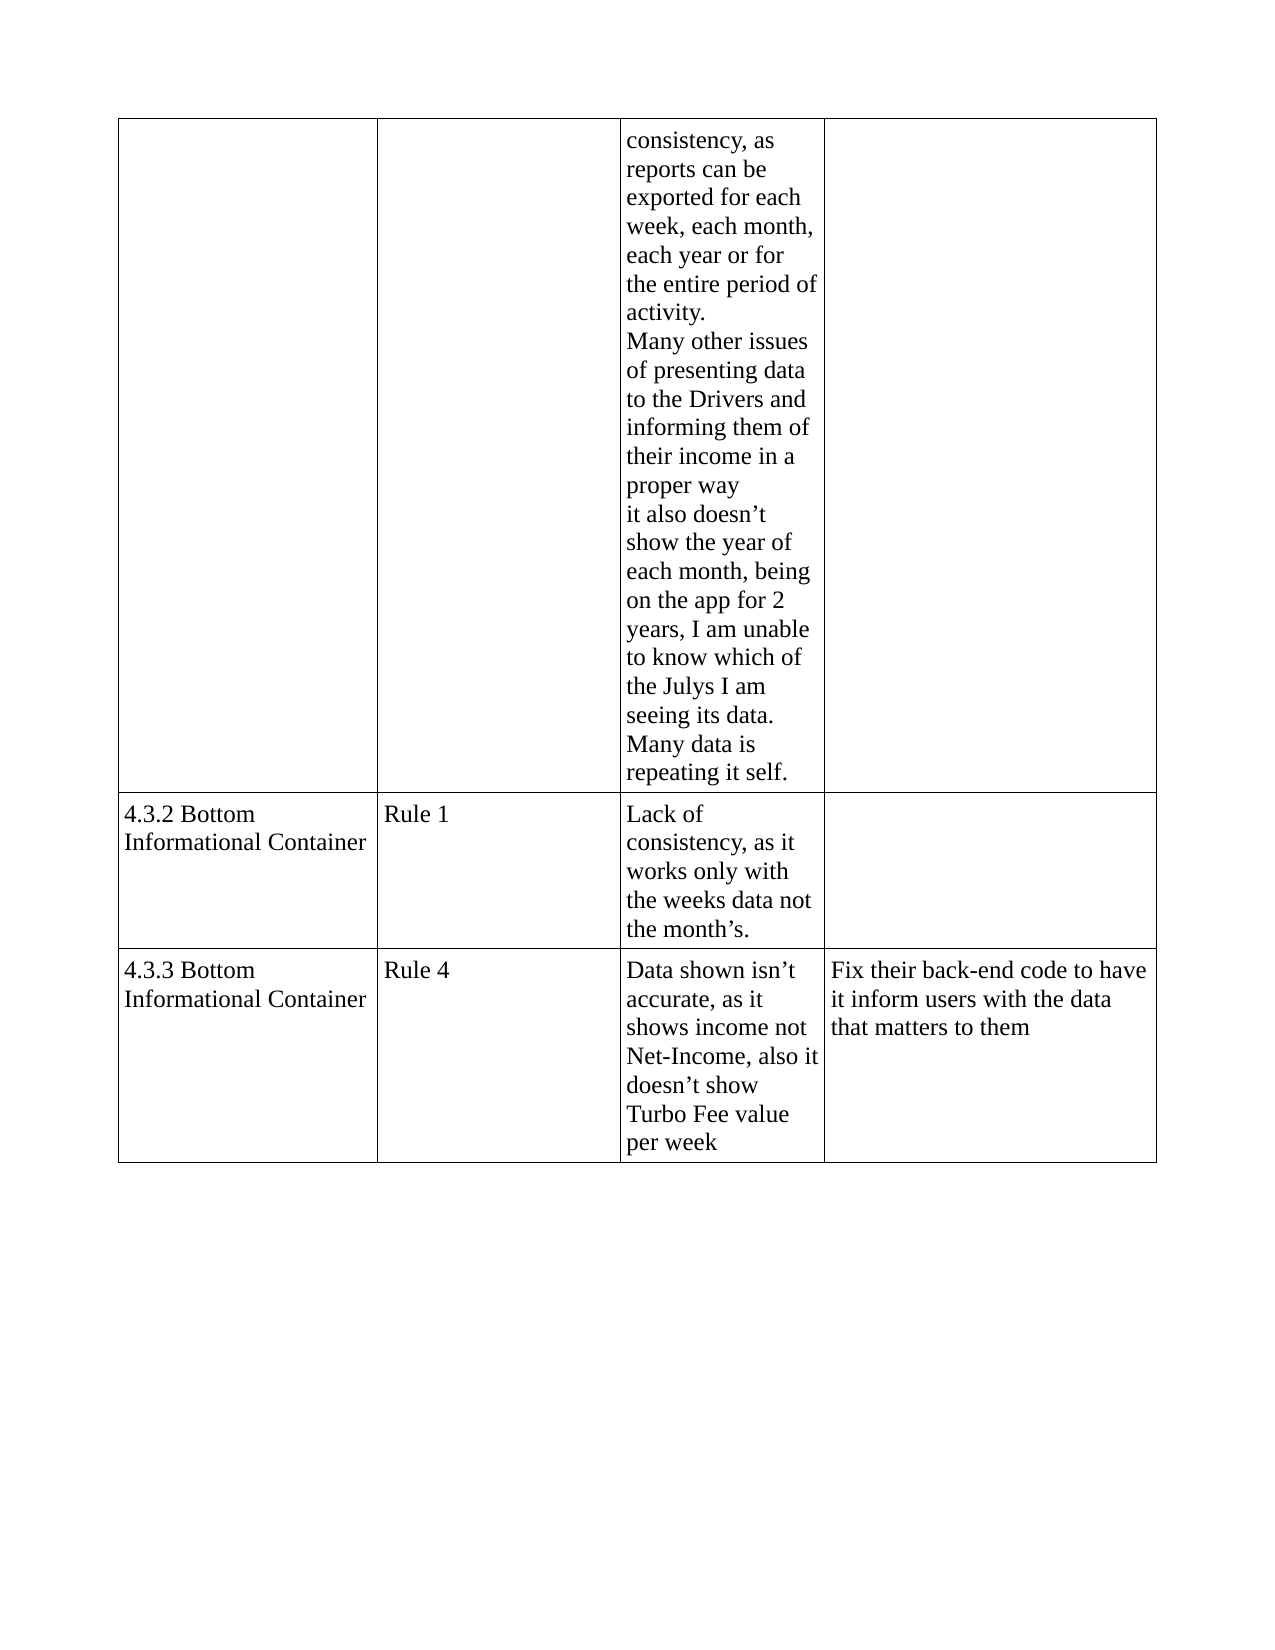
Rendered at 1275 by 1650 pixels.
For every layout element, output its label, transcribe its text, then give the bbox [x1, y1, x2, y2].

table_cell Data shown isn’t accurate, as it shows income not Net-Income, also it doesn’t show Turbo Fee value per week [621, 949, 824, 1162]
table_cell [825, 793, 1156, 948]
table_cell [825, 119, 1156, 792]
table_cell consistency, as reports can be exported for each week, each month, each year or for the entire period of activity. Many other issues of presenting data to the Drivers and informing them of their income in a proper way it also doesn’t show the year of each month, being on the app for 2 years, I am unable to know which of the Julys I am seeing its data. Many data is repeating it self. [621, 119, 824, 792]
table_cell Rule 4 [378, 949, 620, 1162]
table_cell 4.3.3 Bottom Informational Container [119, 949, 377, 1162]
table_cell Fix their back-end code to have it inform users with the data that matters to them [825, 949, 1156, 1162]
table_cell 4.3.2 Bottom Informational Container [119, 793, 377, 948]
table_cell [119, 119, 377, 792]
table_cell [378, 119, 620, 792]
table_cell Lack of consistency, as it works only with the weeks data not the month’s. [621, 793, 824, 948]
table_cell Rule 1 [378, 793, 620, 948]
